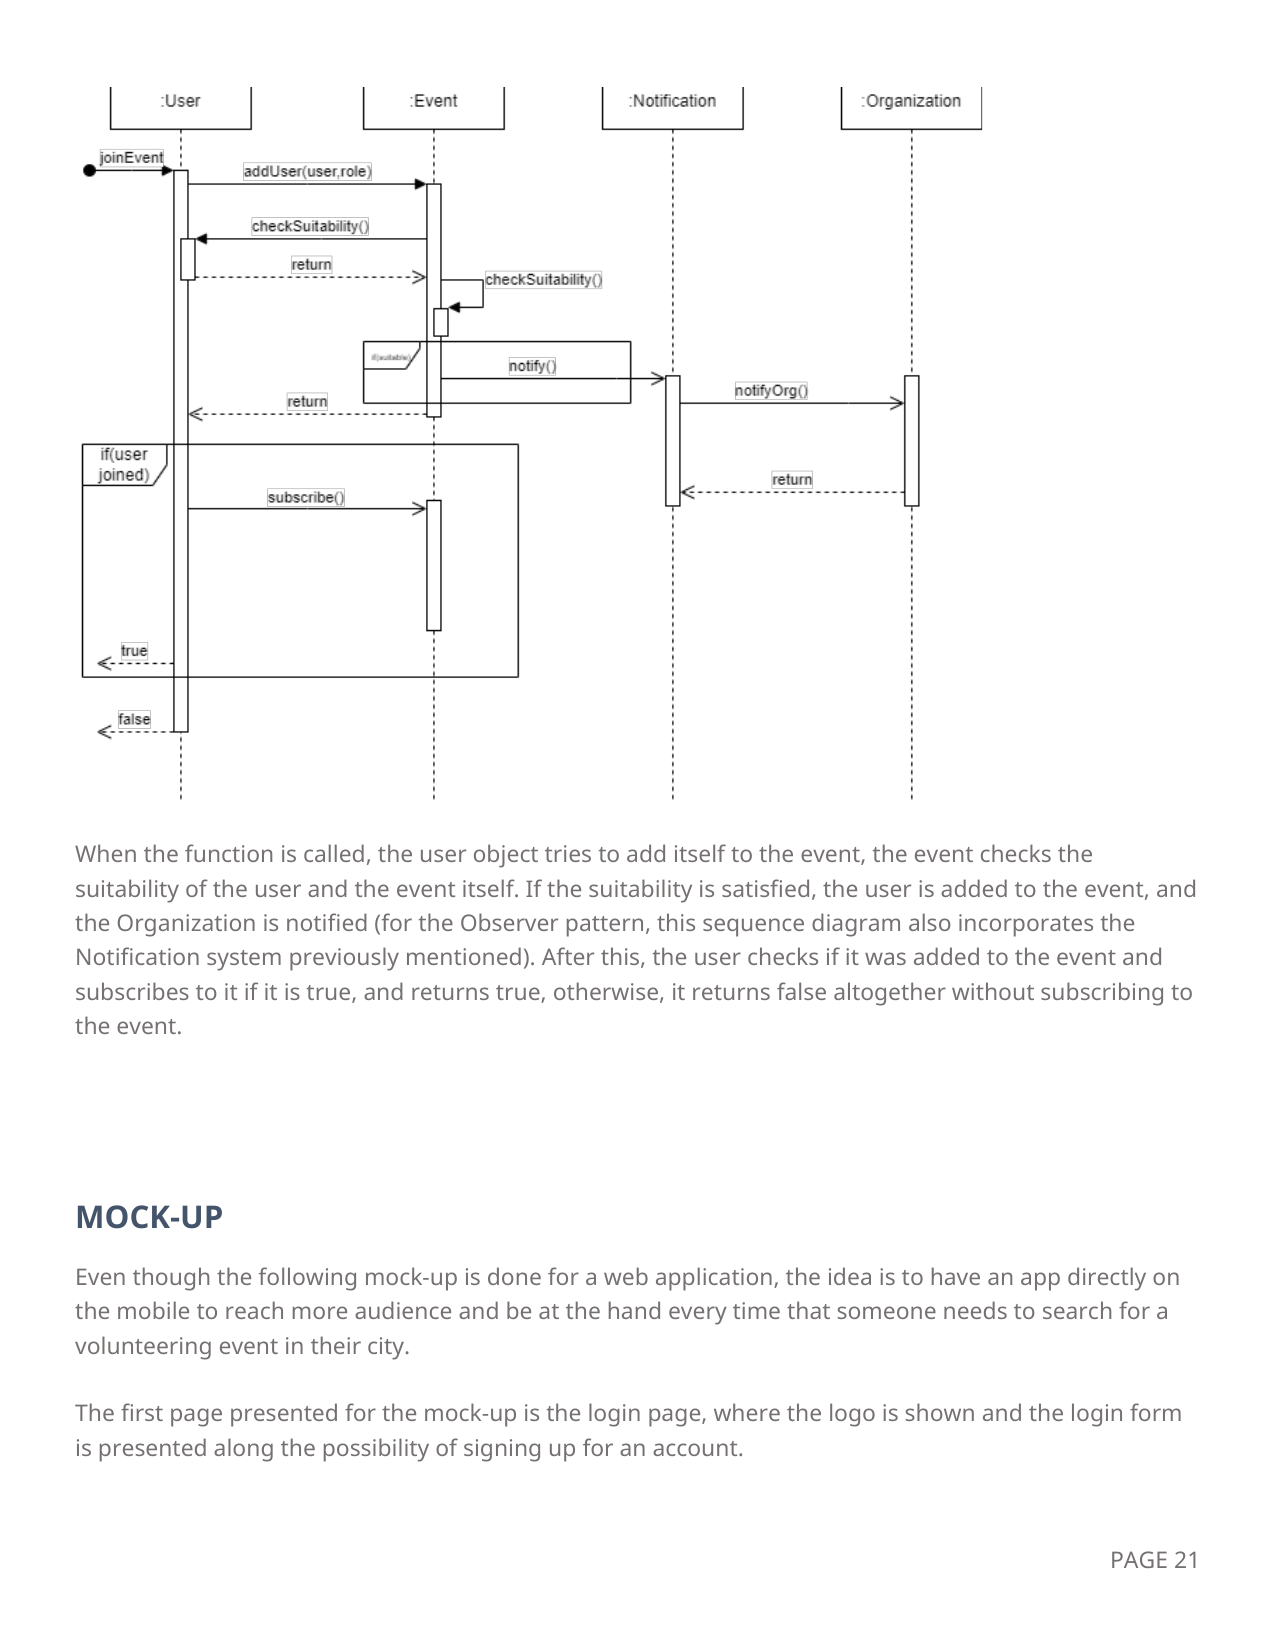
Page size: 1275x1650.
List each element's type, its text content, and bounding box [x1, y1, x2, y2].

subtitle MOCK-UP [75, 1195, 1200, 1238]
text When the function is called, the user object tries to add itself to the event, the event checks the suitability of the user and the event itself. If the suitability is satisfied, the user is added to the event, and the Organization is notified (for the Observer pattern, this sequence diagram also incorporates the Notification system previously mentioned). After this, the user checks if it was added to the event and subscribes to it if it is true, and returns true, otherwise, it returns false altogether without subscribing to the event. [75, 838, 1200, 1041]
text The first page presented for the mock-up is the login page, where the logo is shown and the login form is presented along the possibility of signing up for an account. [75, 1397, 1200, 1463]
text Even though the following mock-up is done for a web application, the idea is to have an app directly on the mobile to reach more audience and be at the hand every time that someone needs to search for a volunteering event in their city. [75, 1261, 1200, 1361]
